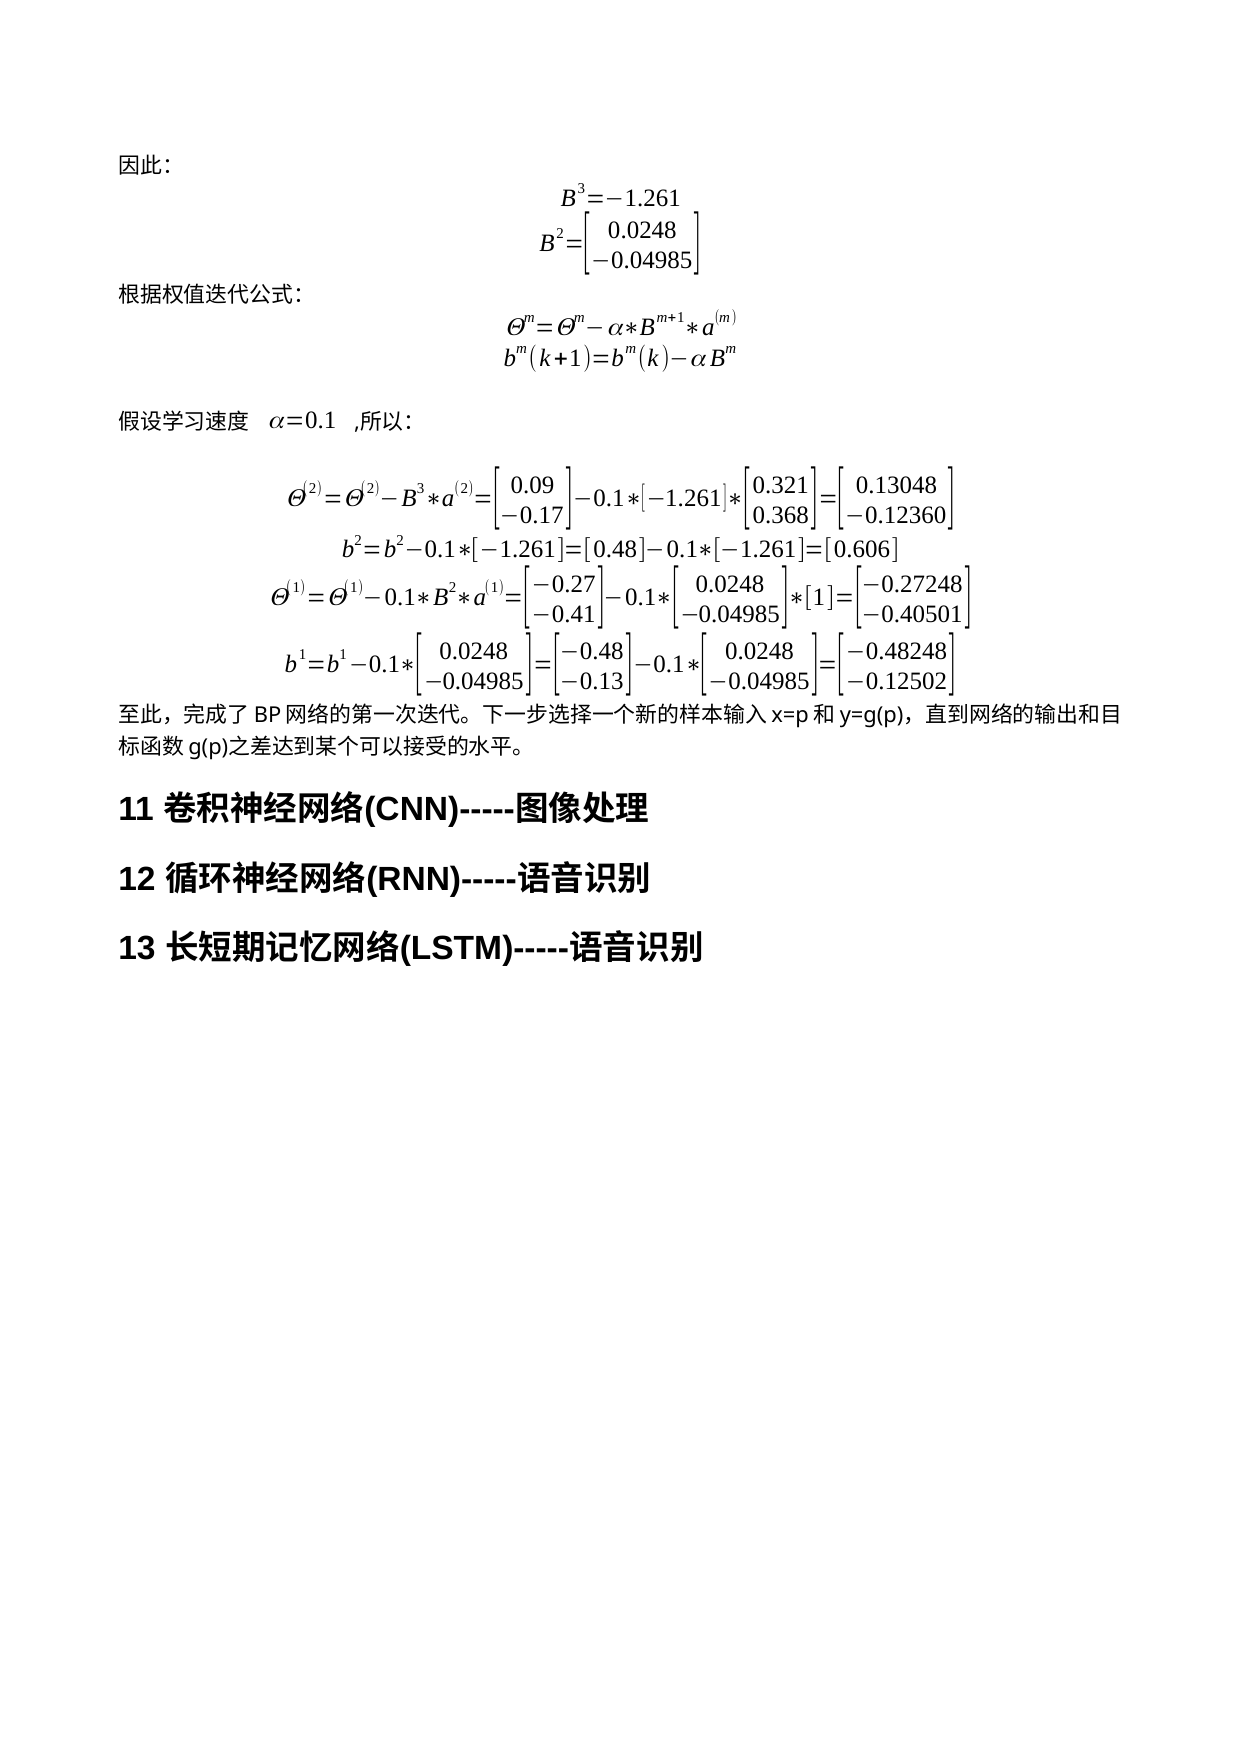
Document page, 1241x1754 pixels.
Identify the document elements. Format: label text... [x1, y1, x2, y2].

text 假设学习速度,所以： [118, 404, 1122, 436]
subtitle 12 循环神经网络(RNN)-----语音识别 [118, 851, 1122, 899]
subtitle 13 长短期记忆网络(LSTM)-----语音识别 [118, 920, 1122, 969]
subtitle 11 卷积神经网络(CNN)-----图像处理 [118, 782, 1122, 830]
text 因此： [118, 148, 1122, 179]
text 根据权值迭代公式： [118, 277, 1122, 308]
text 至此，完成了BP网络的第一次迭代。下一步选择一个新的样本输入x=p和y=g(p)，直到网络的输出和目标函数g(p)之差达到某个可以接受的水平。 [118, 697, 1122, 761]
